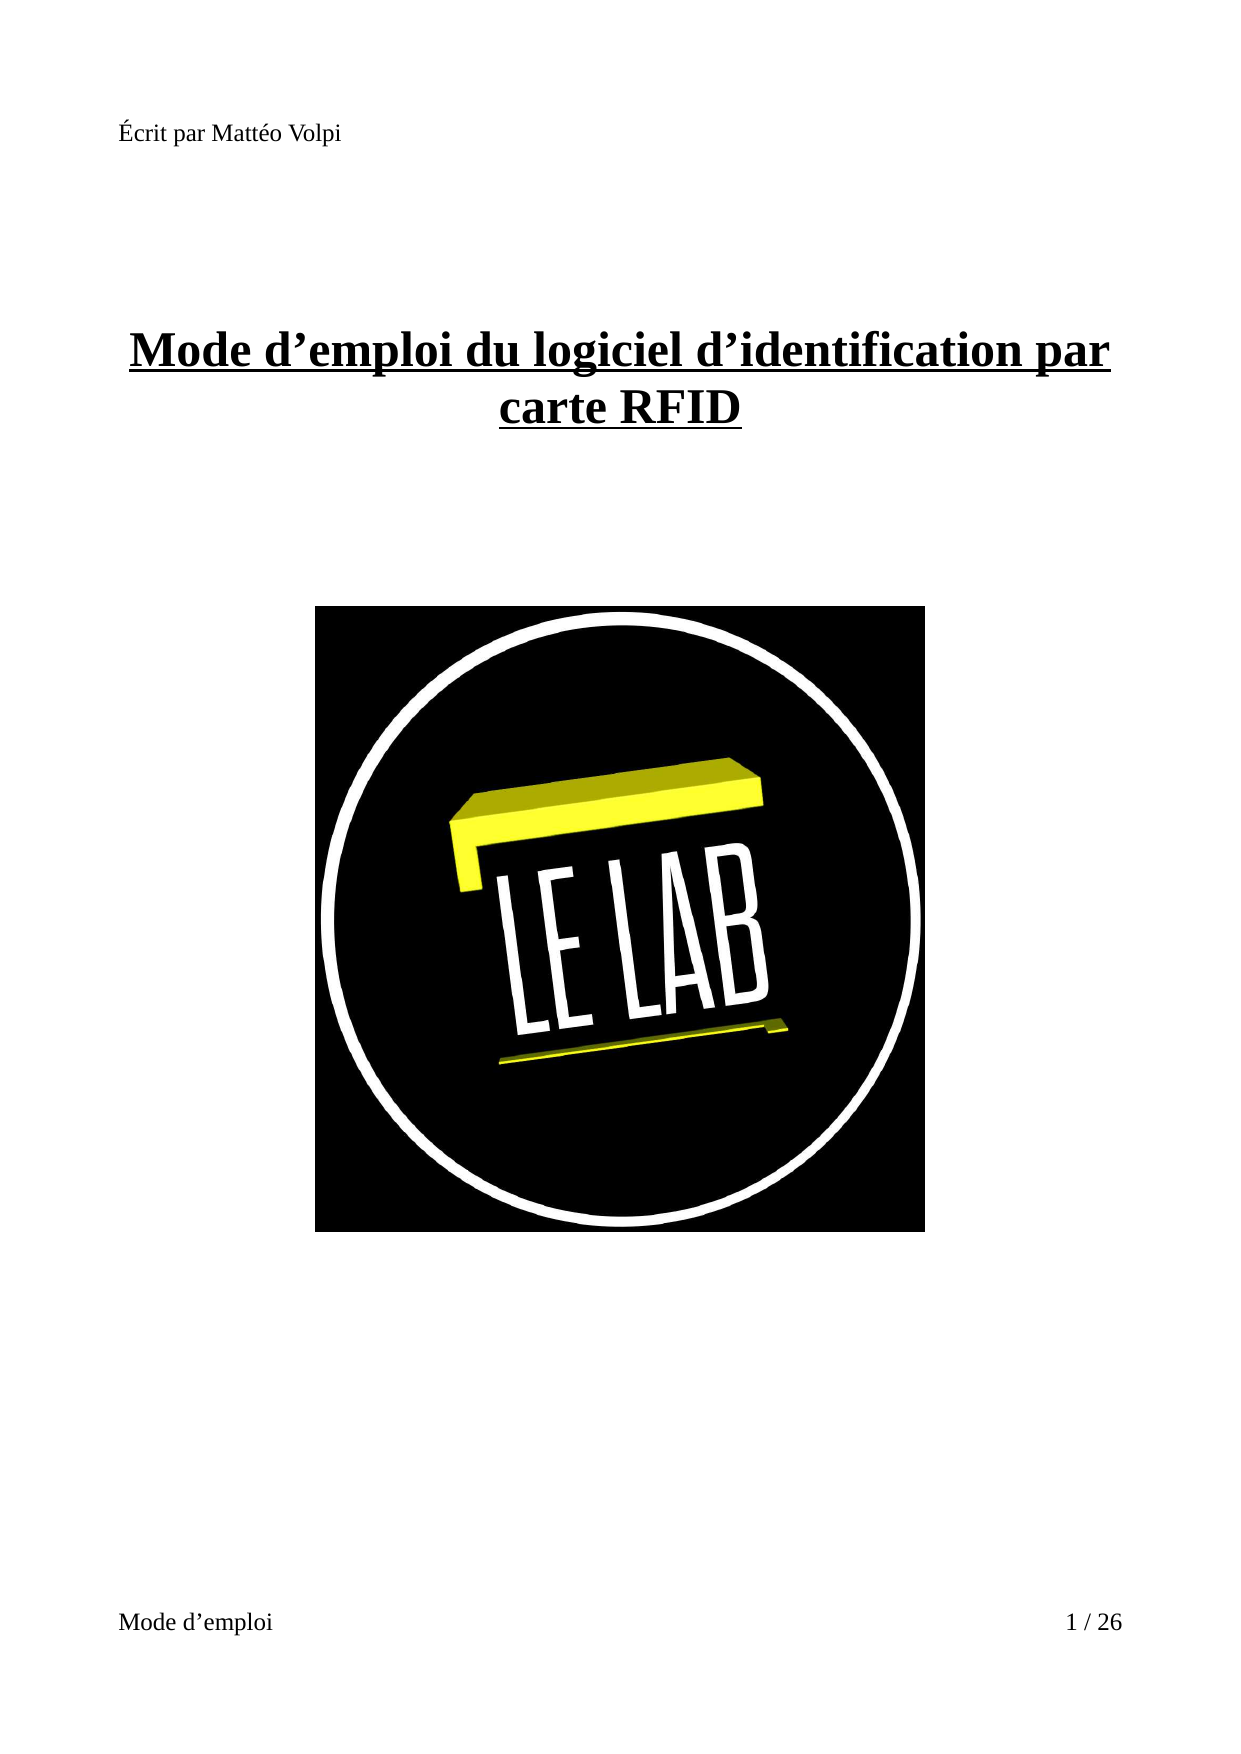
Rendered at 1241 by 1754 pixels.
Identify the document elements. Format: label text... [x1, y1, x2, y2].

text Écrit par Mattéo Volpi [118, 118, 1122, 147]
picture [315, 606, 925, 1232]
text Mode d’emploi du logiciel d’identification par carte RFID [118, 319, 1122, 434]
